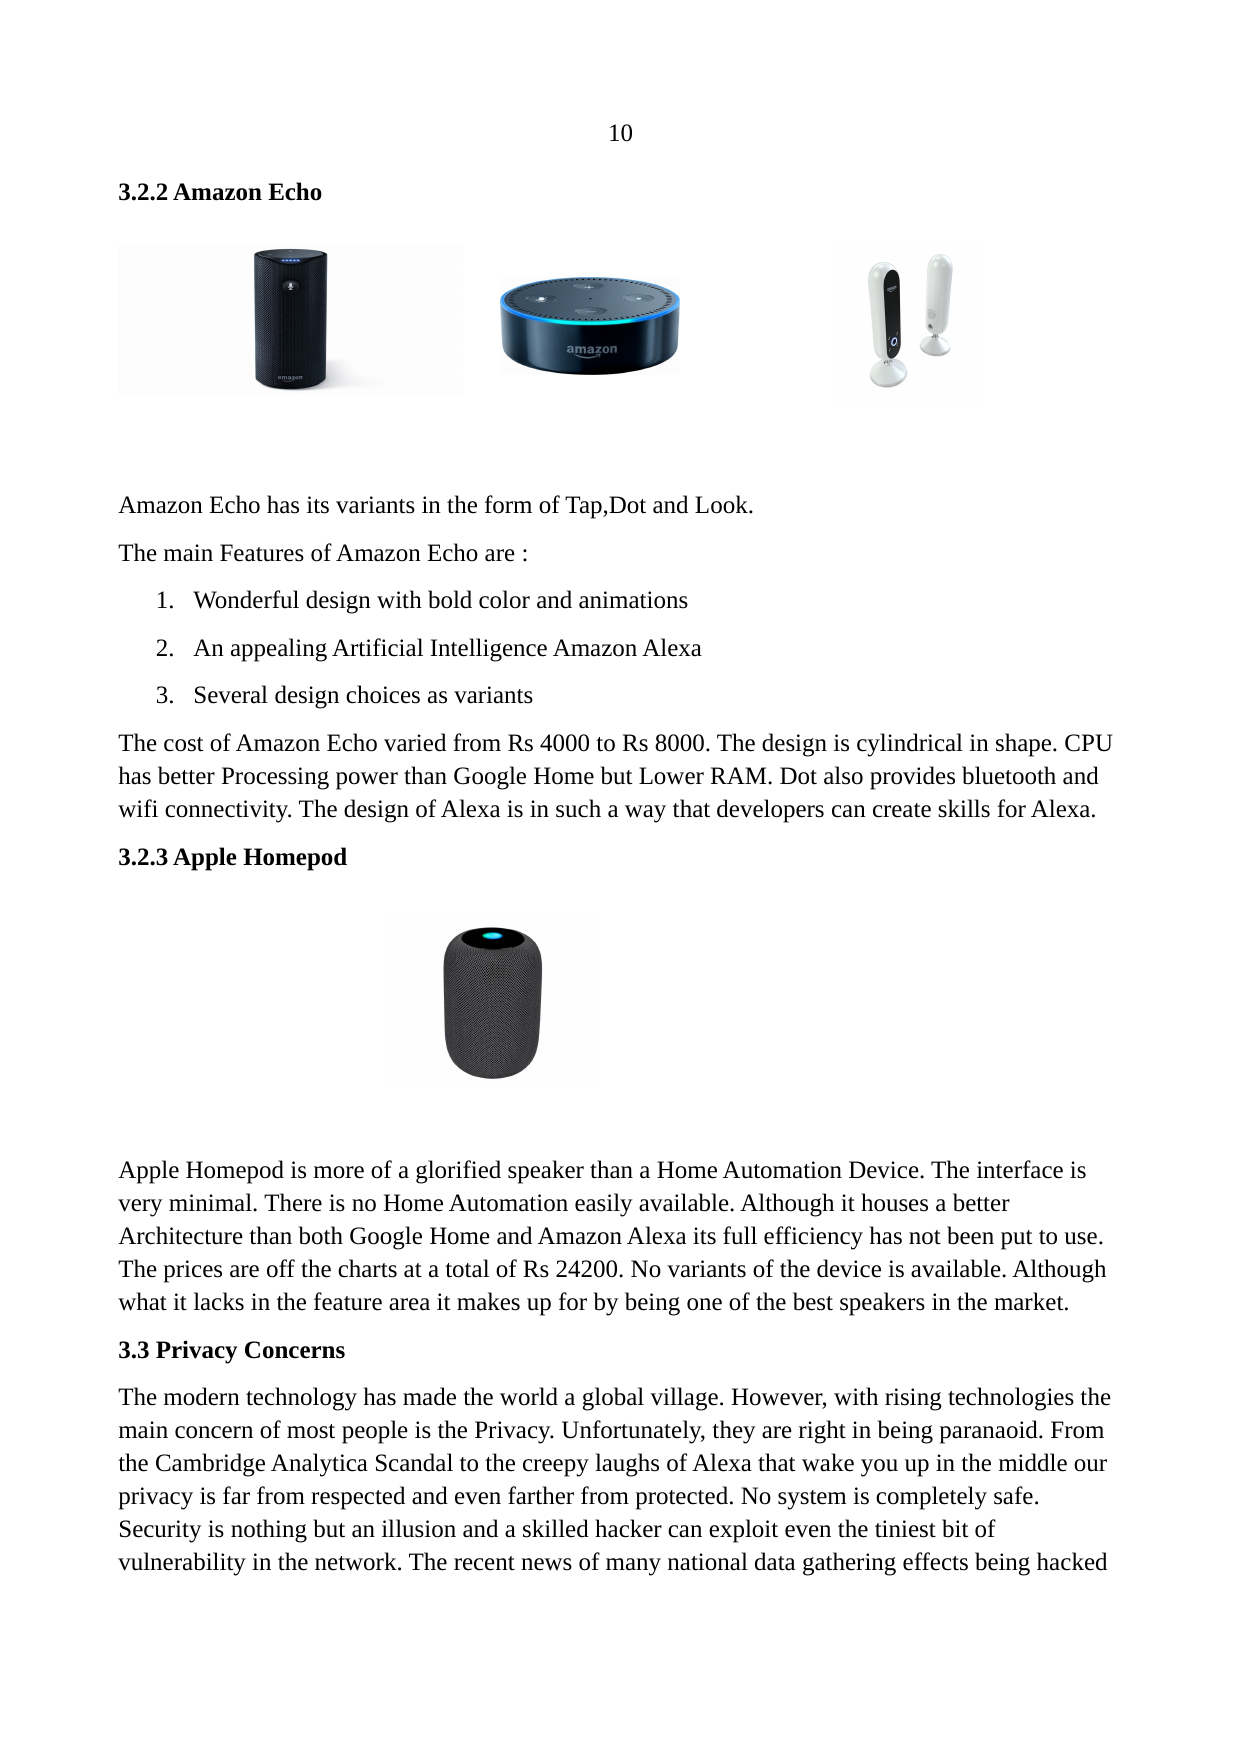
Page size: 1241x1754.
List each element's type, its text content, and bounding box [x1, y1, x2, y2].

list Wonderful design with bold color and animations [156, 585, 1122, 614]
text Apple Homepod is more of a glorified speaker than a Home Automation Device. The interface is very minimal. There is no Home Automation easily available. Although it houses a better Architecture than both Google Home and Amazon Alexa its full efficiency has not been put to use. The prices are off the charts at a total of Rs 24200. No variants of the device is available. Although what it lacks in the feature area it makes up for by being one of the best speakers in the market. [118, 1155, 1122, 1316]
picture [836, 240, 980, 404]
picture [500, 277, 680, 375]
list Several design choices as variants [156, 681, 1122, 709]
picture [118, 243, 463, 395]
text The main Features of Amazon Echo are : [118, 538, 1122, 566]
text The modern technology has made the world a global village. However, with rising technologies the main concern of most people is the Privacy. Unfortunately, they are right in being paranaoid. From the Cambridge Analytica Scandal to the creepy laughs of Alexa that wake you up in the middle our privacy is far from respected and even farther from protected. No system is completely safe. Security is nothing but an illusion and a skilled hacker can exploit even the tiniest bit of vulnerability in the network. The recent news of many national data gathering effects being hacked [118, 1382, 1122, 1576]
picture [384, 917, 601, 1089]
list An appealing Artificial Intelligence Amazon Alexa [156, 633, 1122, 662]
text 3.2.2 Amazon Echo [118, 177, 1122, 206]
text 3.2.3 Apple Homepod [118, 842, 1122, 871]
text 3.3 Privacy Concerns [118, 1335, 1122, 1363]
text Amazon Echo has its variants in the form of Tap,Dot and Look. [118, 490, 1122, 519]
text The cost of Amazon Echo varied from Rs 4000 to Rs 8000. The design is cylindrical in shape. CPU has better Processing power than Google Home but Lower RAM. Dot also provides bluetooth and wifi connectivity. The design of Alexa is in such a way that developers can create skills for Alexa. [118, 728, 1122, 823]
